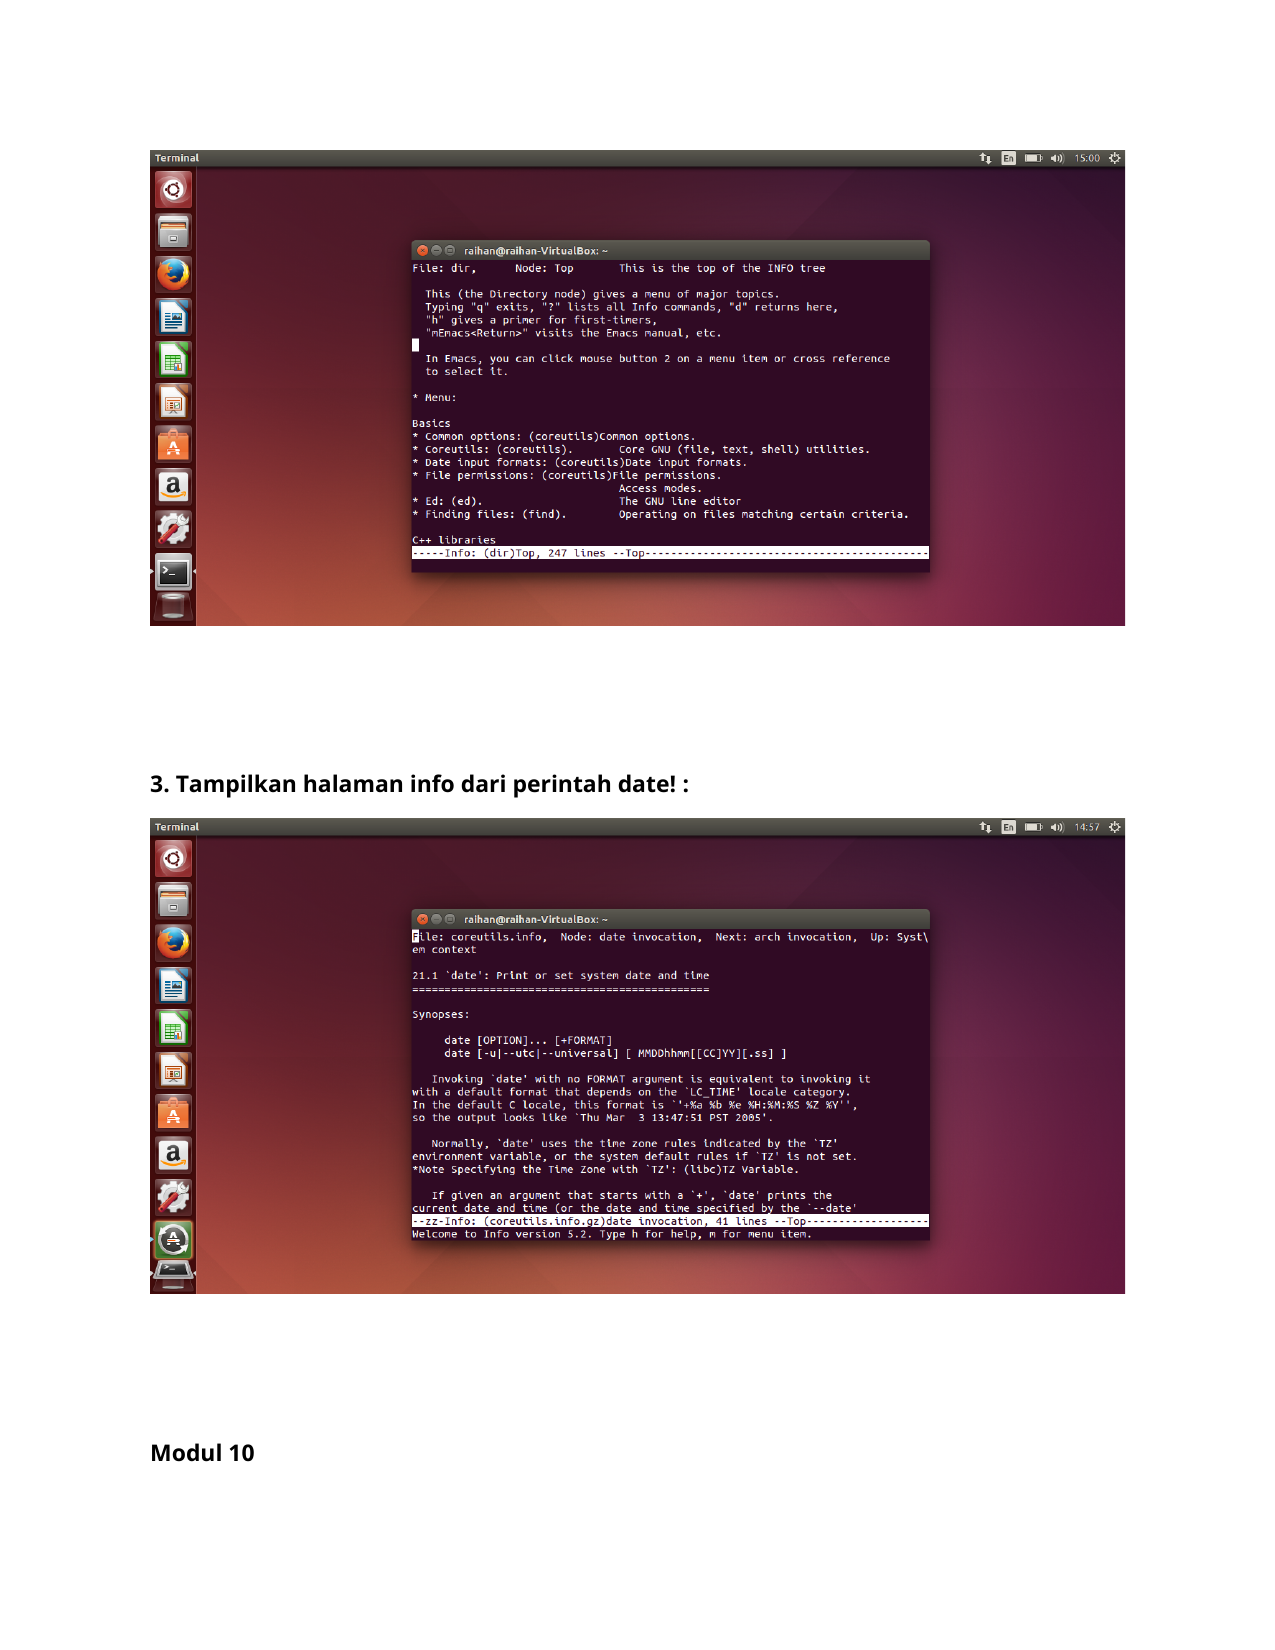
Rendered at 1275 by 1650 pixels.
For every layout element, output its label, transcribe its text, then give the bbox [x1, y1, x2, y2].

text 3. Tampilkan halaman info dari perintah date! : [150, 768, 1125, 799]
text Modul 10 [150, 1437, 1125, 1468]
picture [150, 818, 1125, 1294]
picture [150, 150, 1125, 626]
